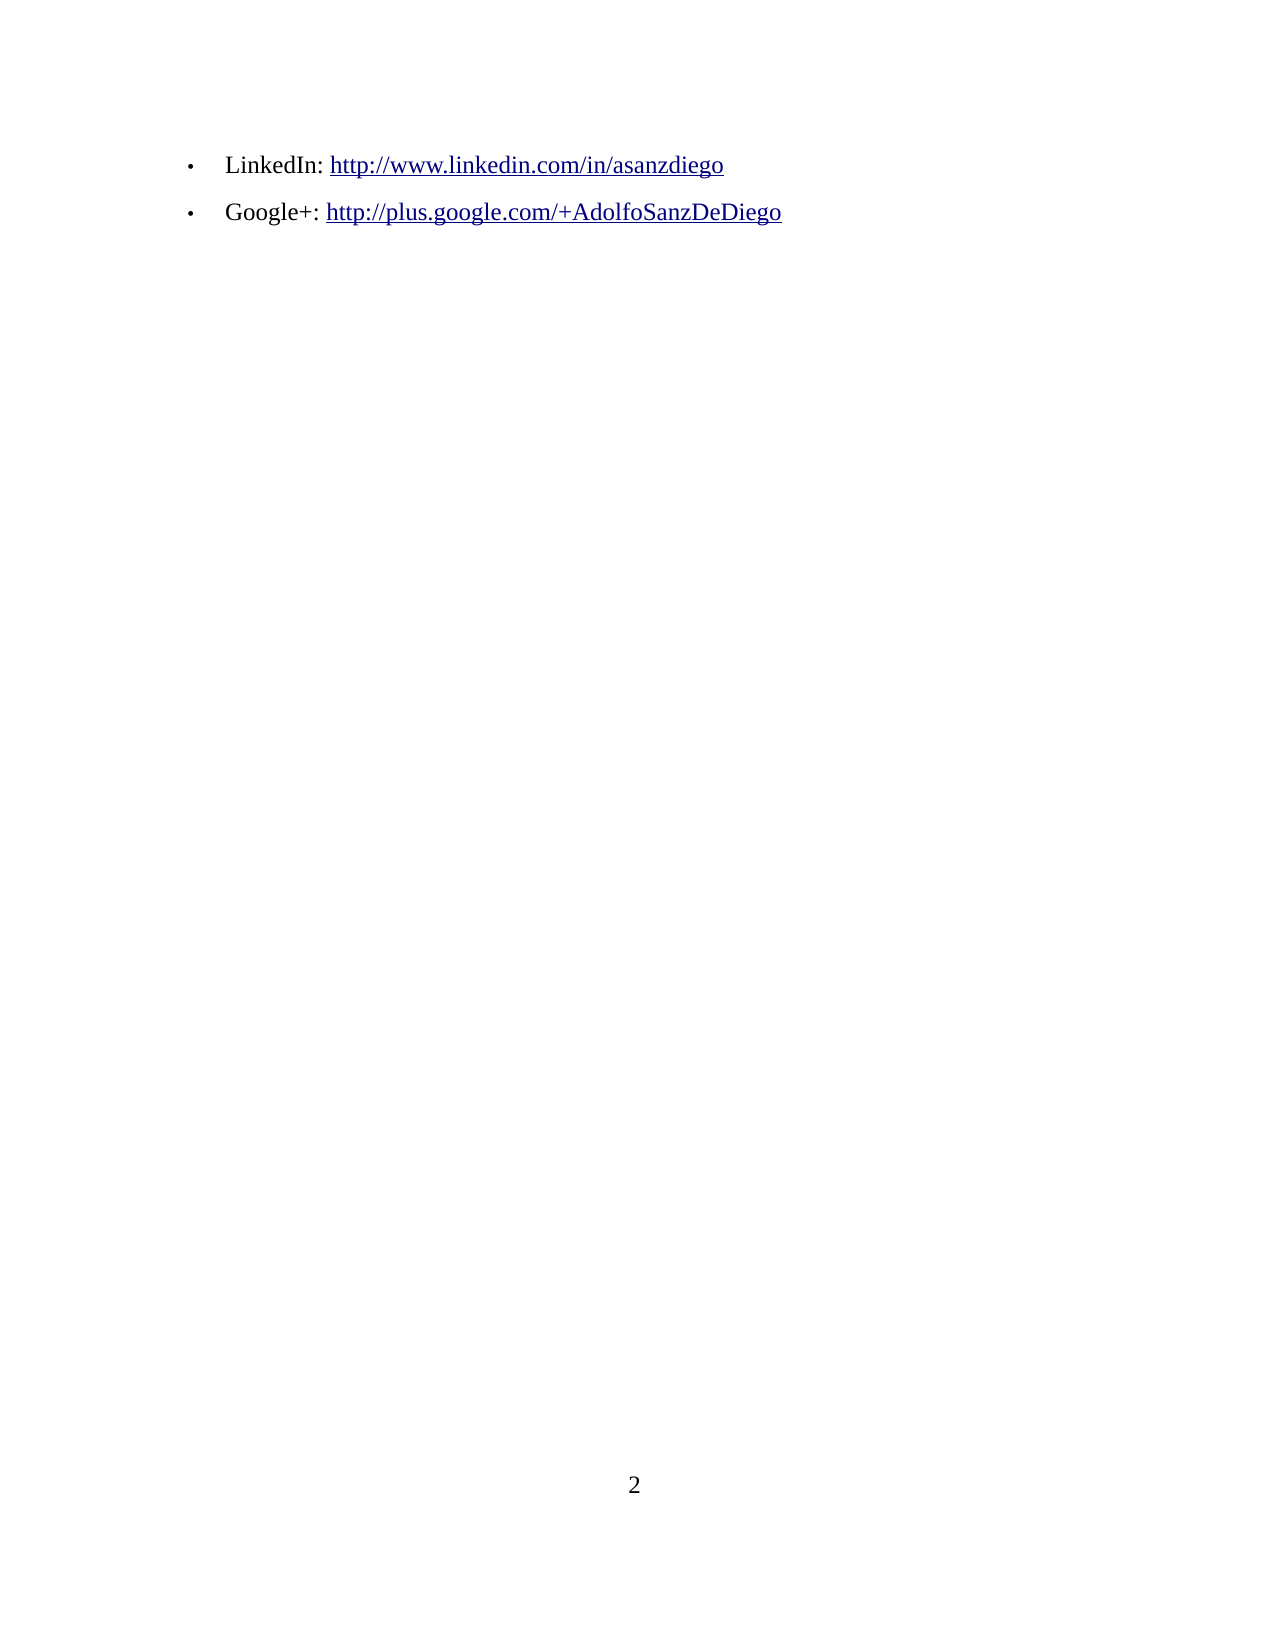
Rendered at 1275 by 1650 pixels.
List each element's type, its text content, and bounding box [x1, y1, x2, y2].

list LinkedIn: http://www.linkedin.com/in/asanzdiego [187, 150, 1125, 179]
list Google+: http://plus.google.com/+AdolfoSanzDeDiego [187, 197, 1125, 225]
